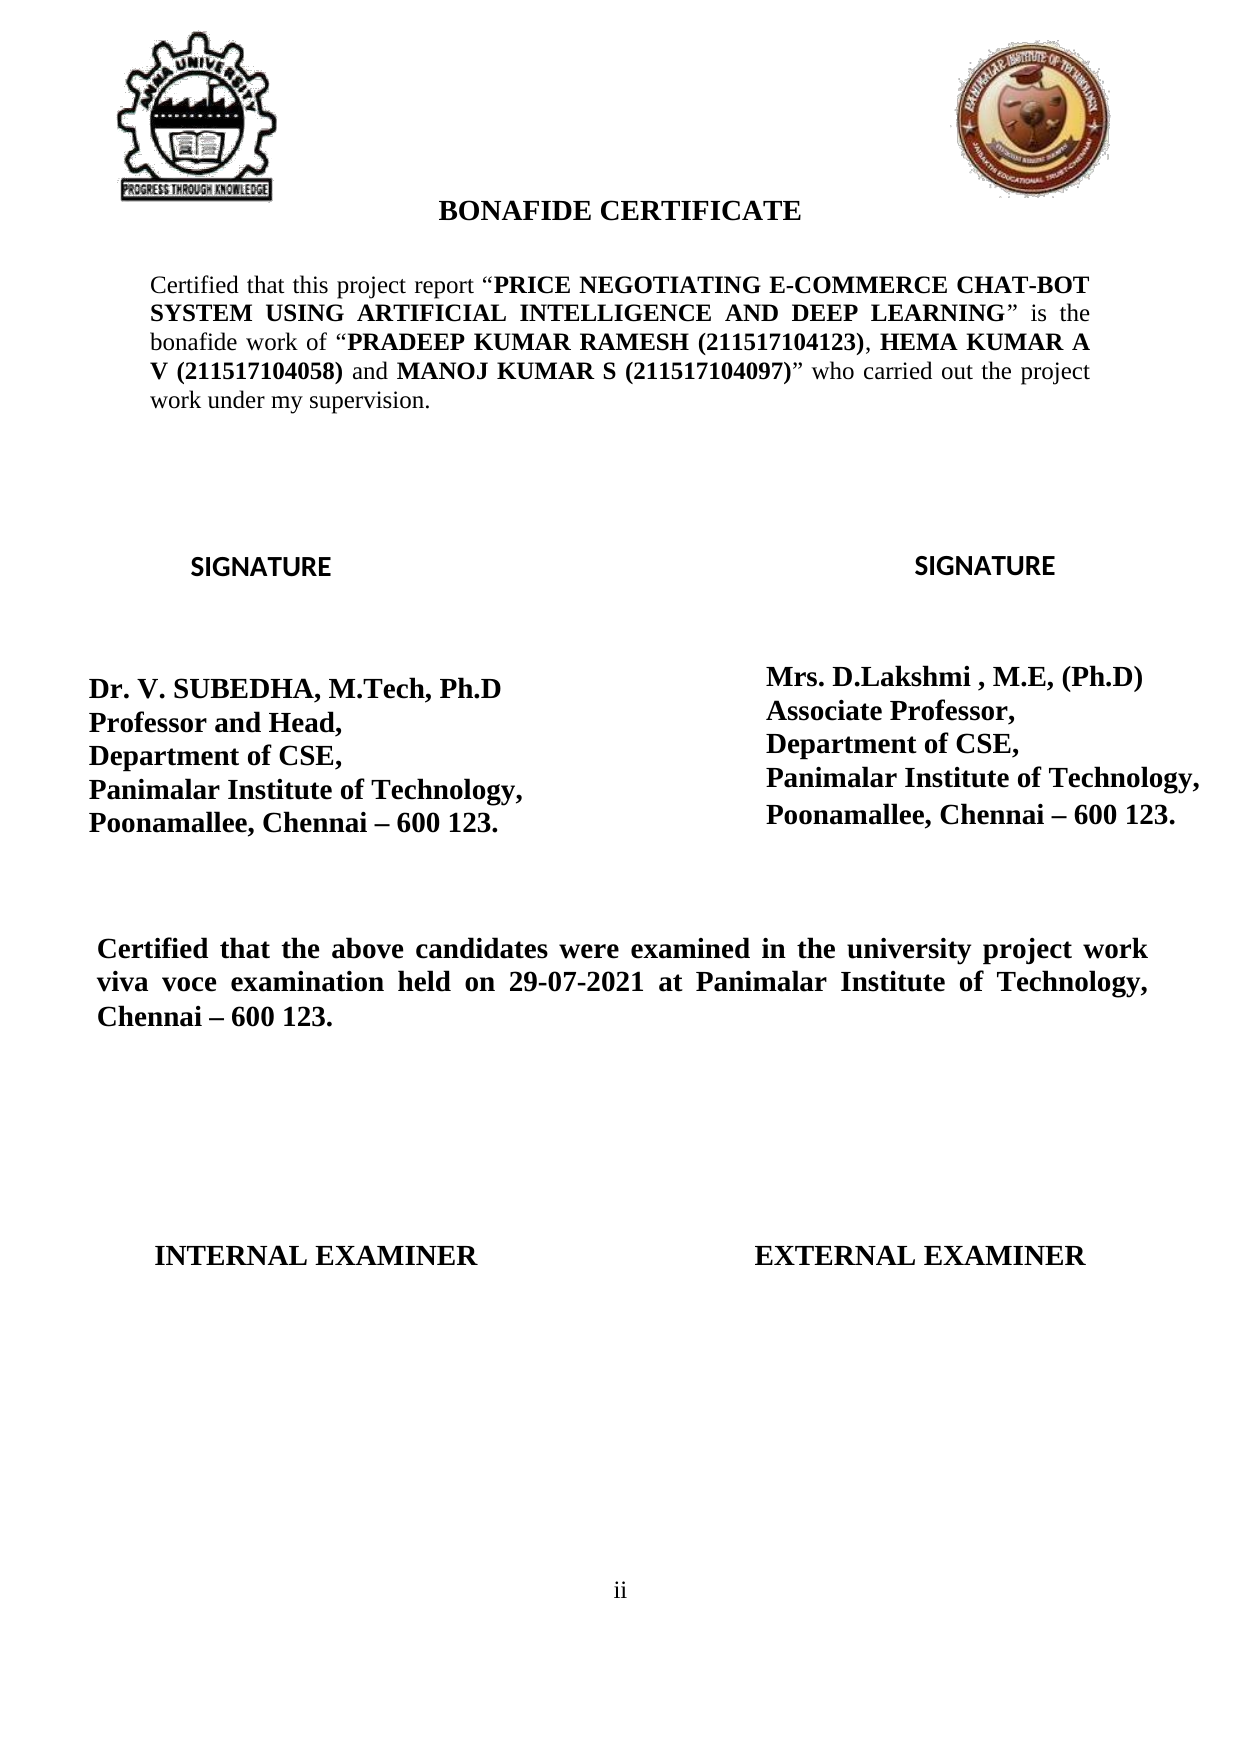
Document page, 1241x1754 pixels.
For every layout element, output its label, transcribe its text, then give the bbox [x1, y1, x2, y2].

text BONAFIDE CERTIFICATE [150, 193, 1090, 227]
text INTERNAL EXAMINER EXTERNAL EXAMINER [150, 1238, 1090, 1272]
text Certified that this project report “PRICE NEGOTIATING E-COMMERCE CHAT-BOT SYSTEM USING ARTIFICIAL INTELLIGENCE AND DEEP LEARNING” is the bonafide work of “PRADEEP KUMAR RAMESH (211517104123), HEMA KUMAR A V (211517104058) and MANOJ KUMAR S (211517104097)” who carried out the project work under my supervision. [150, 270, 1090, 413]
picture [950, 40, 1111, 198]
picture [110, 27, 280, 203]
